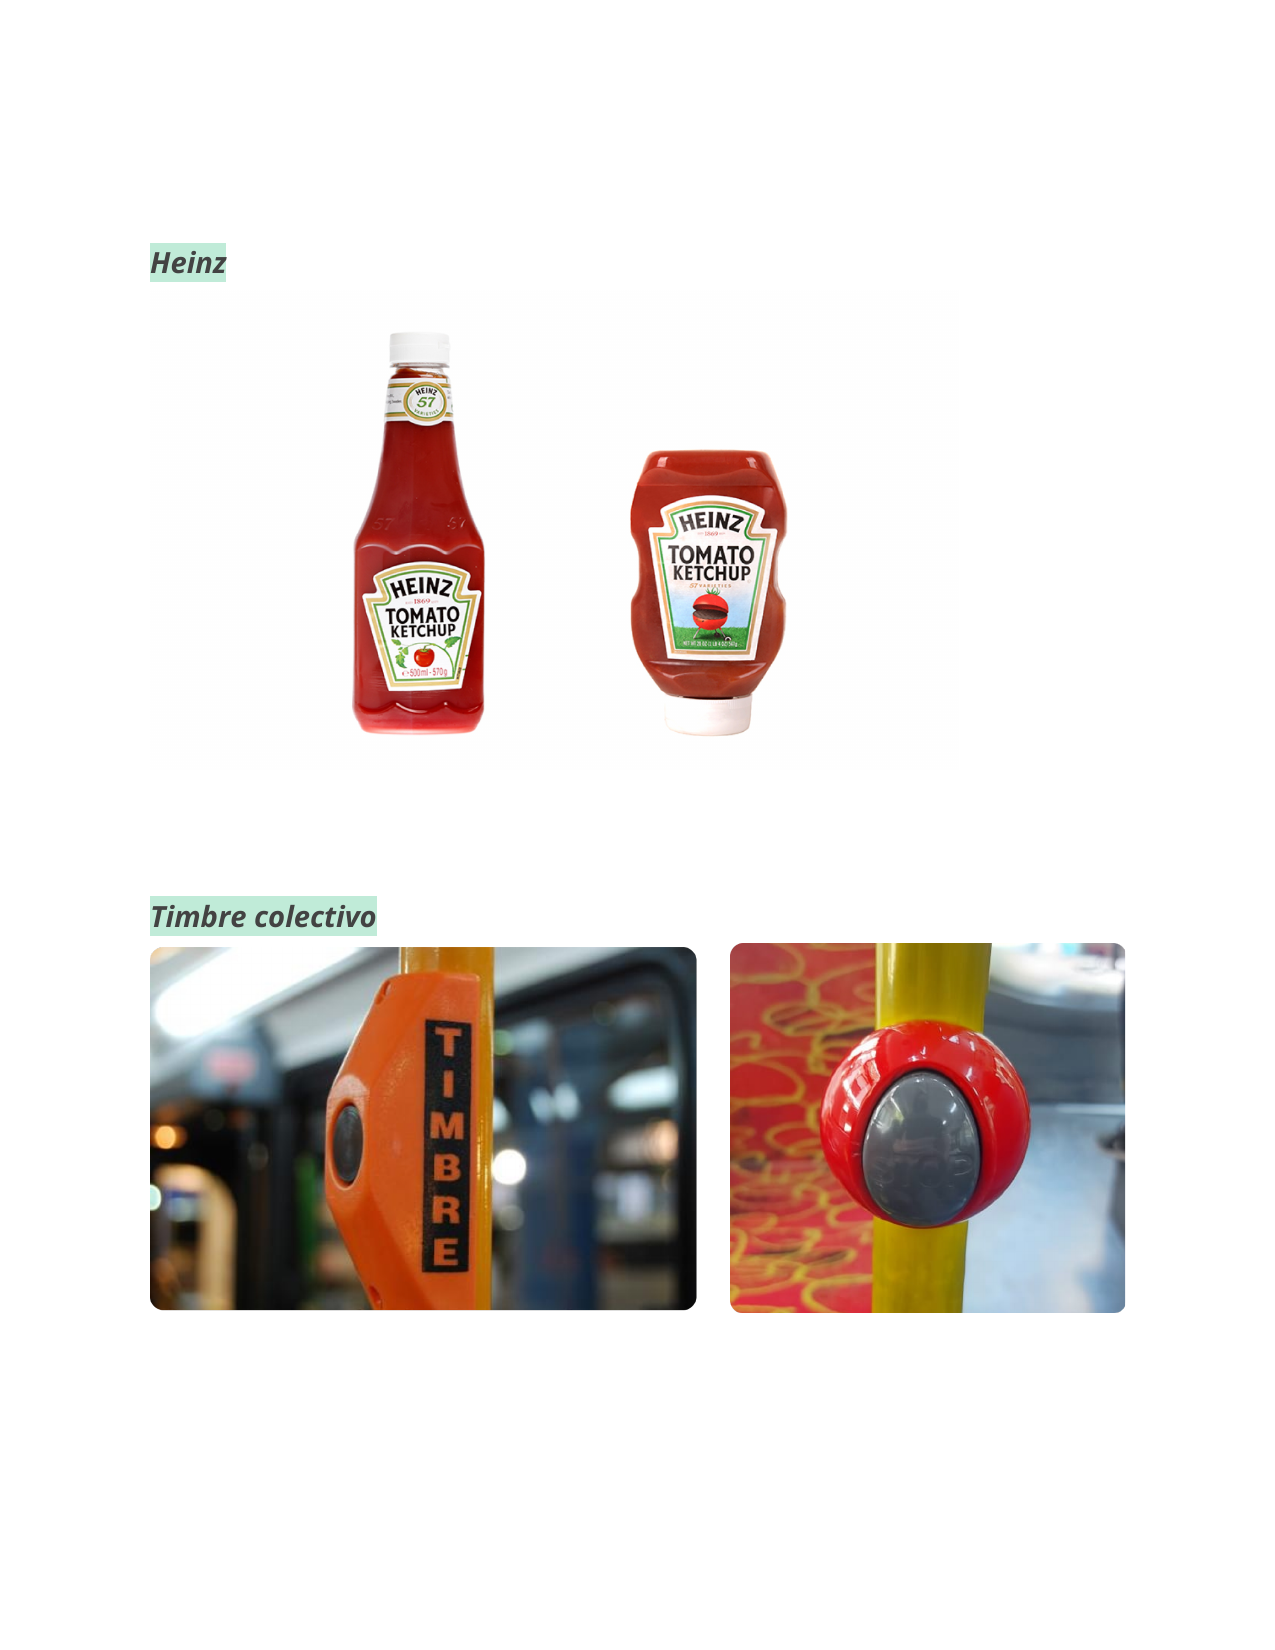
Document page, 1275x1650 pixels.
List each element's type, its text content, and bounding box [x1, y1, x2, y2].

subtitle Heinz [226, 243, 1125, 282]
picture [150, 290, 960, 770]
picture [150, 943, 1125, 1313]
subtitle Timbre colectivo [377, 896, 1125, 936]
